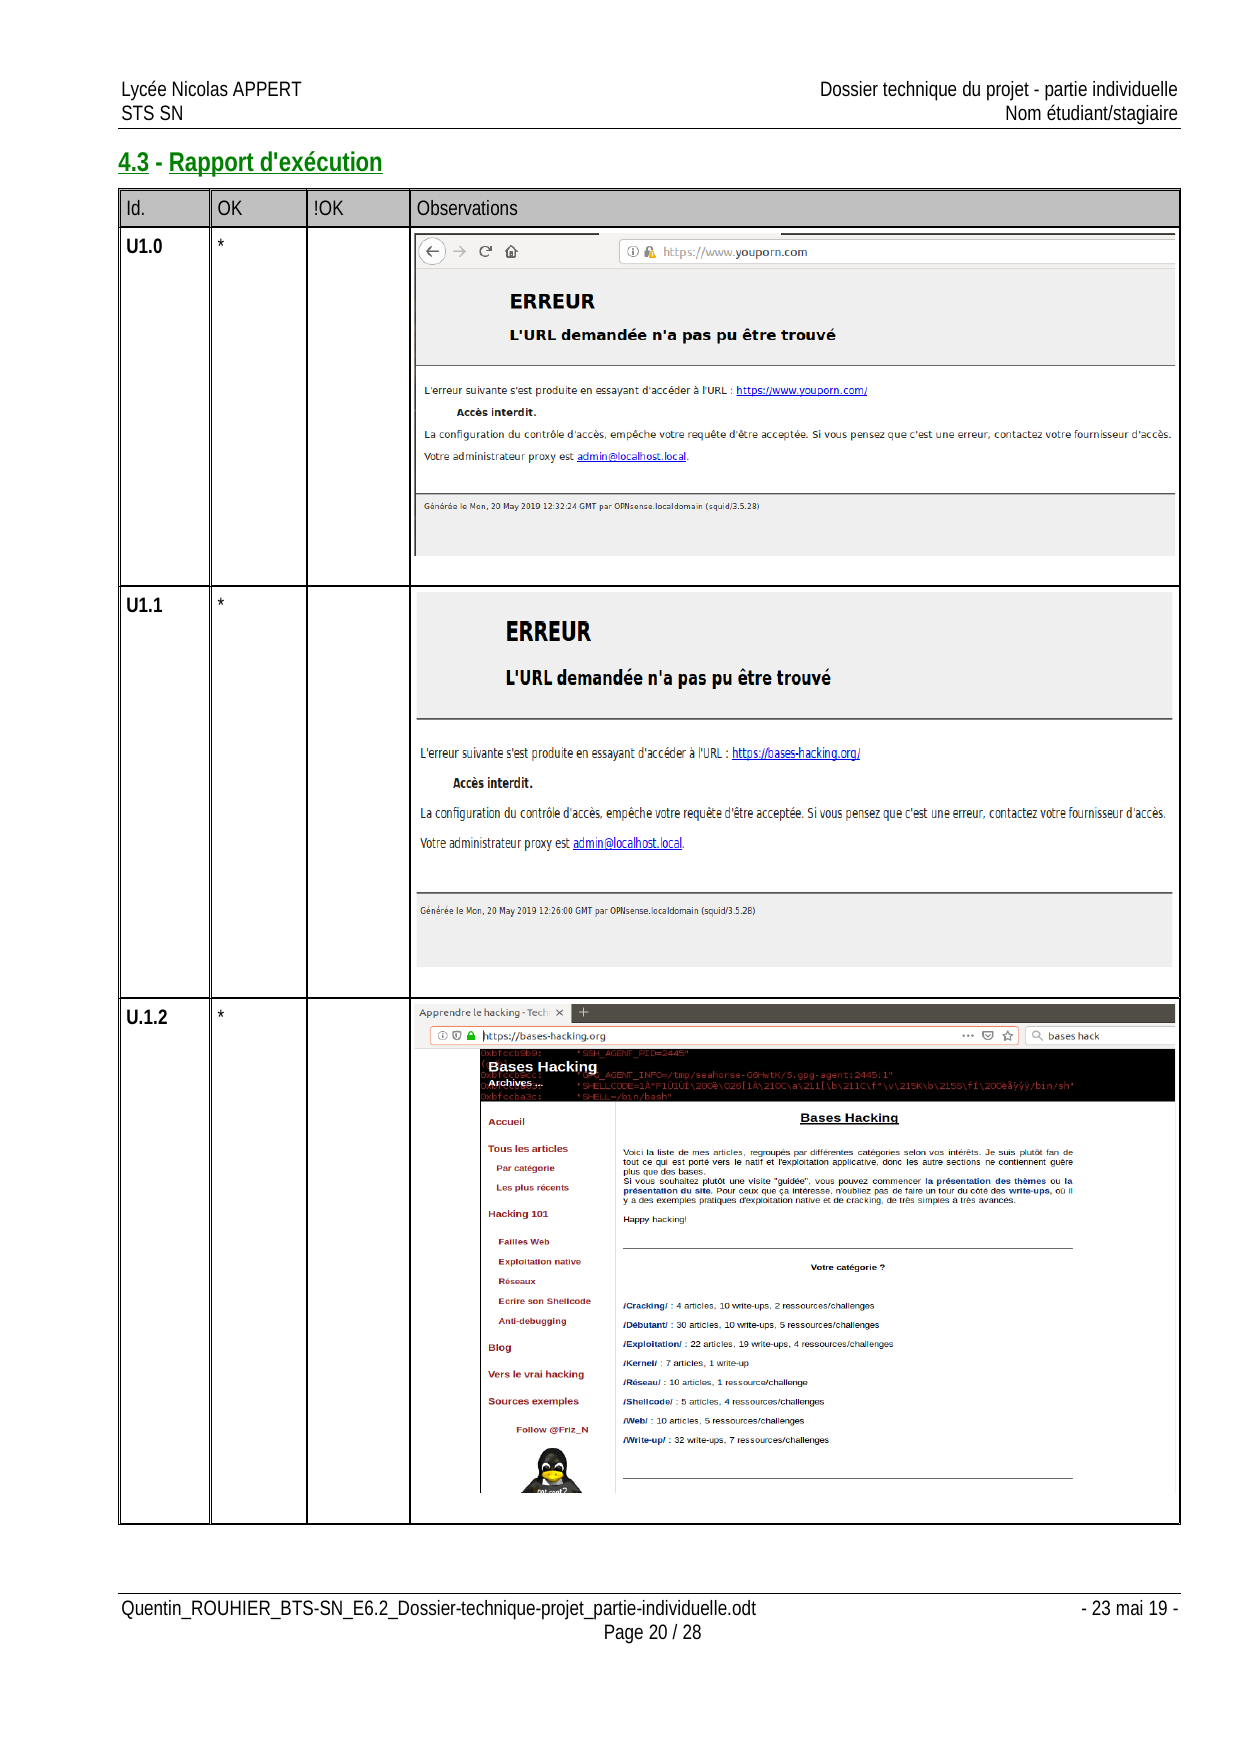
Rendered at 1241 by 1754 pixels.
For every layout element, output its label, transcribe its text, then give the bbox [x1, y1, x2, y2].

table_cell * [212, 587, 306, 997]
subtitle 4.3 - Rapport d'exécution [118, 145, 1181, 176]
table_cell * [212, 999, 306, 1523]
table_cell [411, 228, 1179, 585]
table_cell [308, 587, 409, 997]
table_cell U1.0 [121, 228, 209, 585]
table_cell [308, 999, 409, 1523]
table_header Id. [121, 191, 209, 226]
table_header OK [212, 191, 306, 226]
picture [416, 592, 1173, 967]
table_header Observations [411, 191, 1179, 226]
picture [414, 233, 1175, 556]
picture [414, 1004, 1175, 1493]
table_cell [308, 228, 409, 585]
table_cell U1.1 [121, 587, 209, 997]
table_header !OK [308, 191, 409, 226]
table_cell [411, 999, 1179, 1523]
table_cell [411, 587, 1179, 997]
table_cell U.1.2 [121, 999, 209, 1523]
table_cell * [212, 228, 306, 585]
